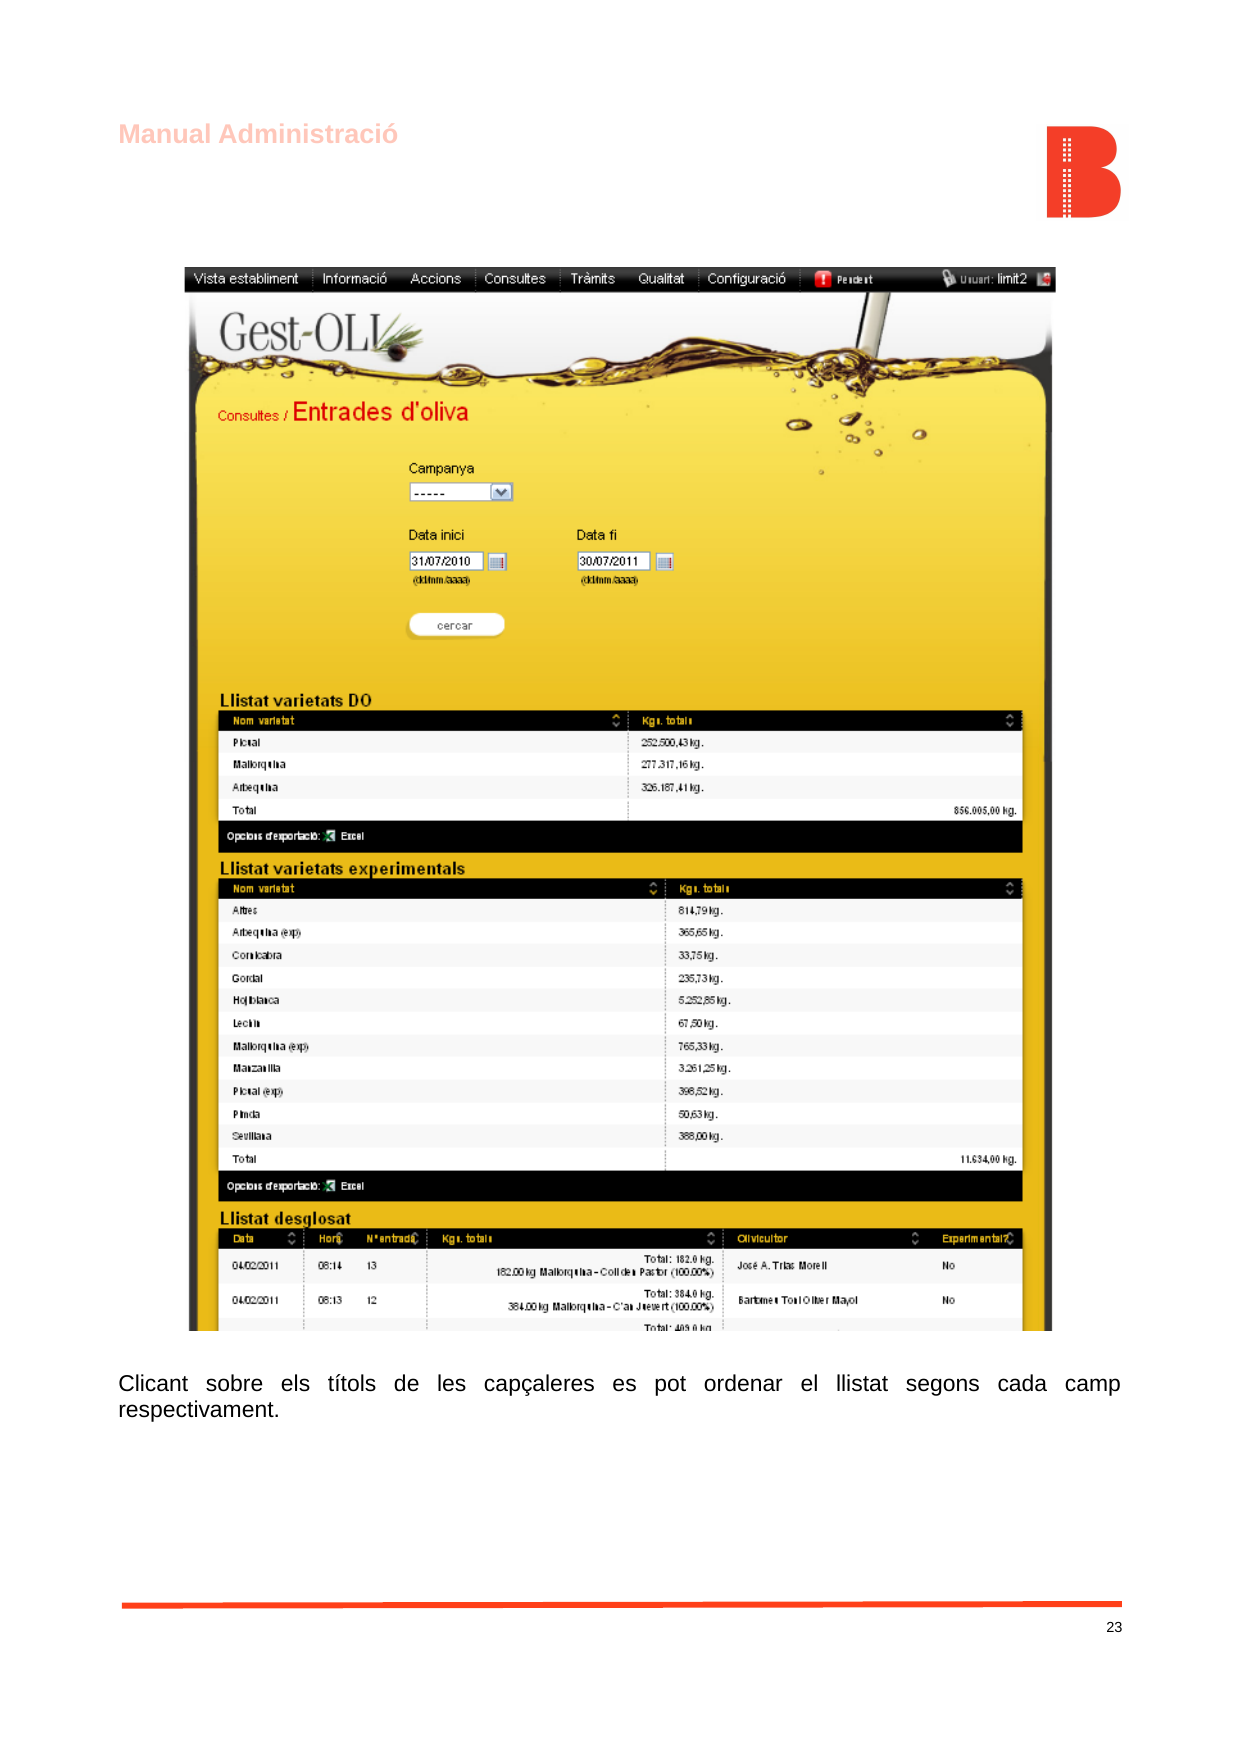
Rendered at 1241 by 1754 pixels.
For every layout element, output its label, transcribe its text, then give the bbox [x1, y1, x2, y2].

picture [184, 267, 1056, 1331]
picture [1036, 124, 1130, 221]
text Clicant sobre els títols de les capçaleres es pot ordenar el llistat segons cada camp respectivament. [118, 1370, 1122, 1422]
